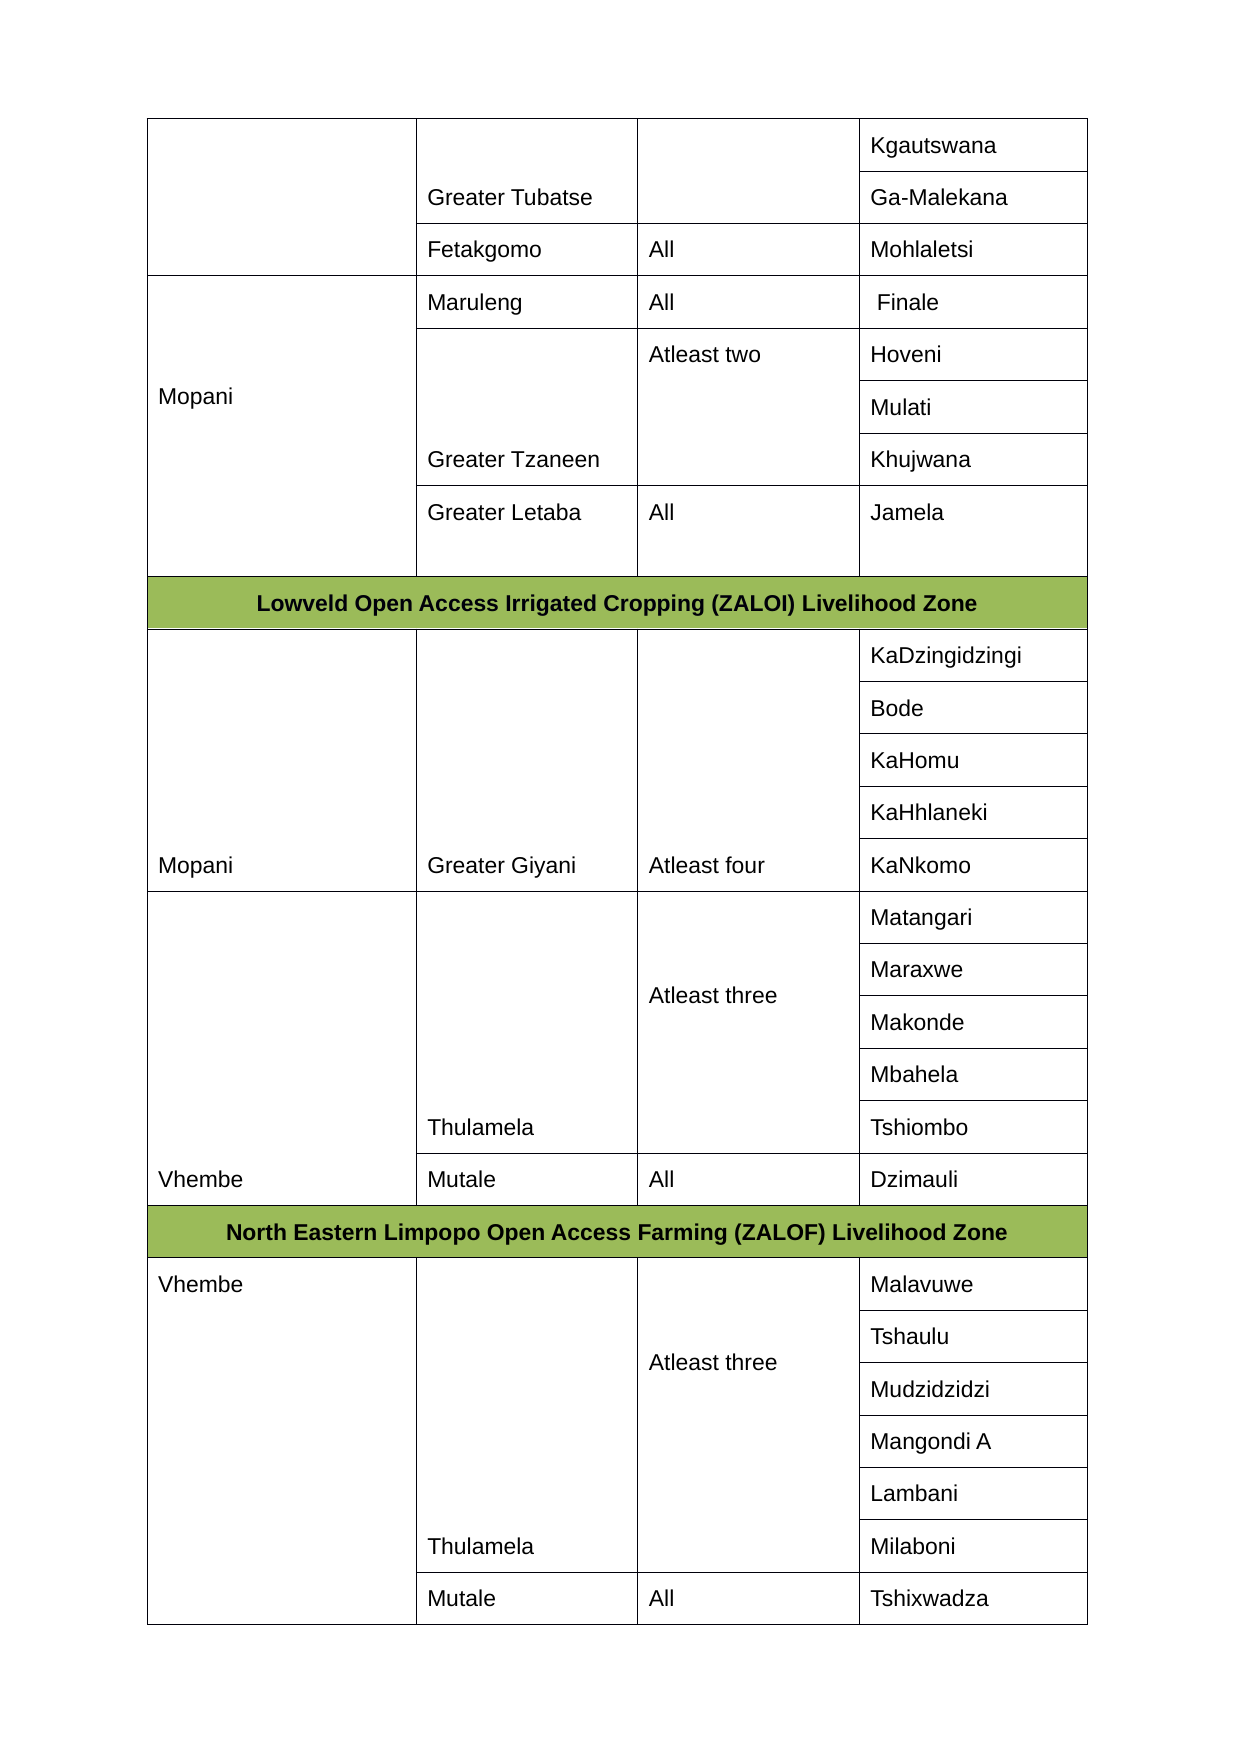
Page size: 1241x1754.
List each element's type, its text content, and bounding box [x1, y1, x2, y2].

table_cell Maraxwe [860, 944, 1087, 995]
table_cell Atleast three [638, 892, 859, 1152]
table_cell Bode [860, 682, 1087, 733]
table_cell All [638, 1154, 859, 1205]
table_cell Finale [860, 276, 1087, 328]
table_cell Fetakgomo [417, 224, 637, 275]
table_cell Ga-Malekana [860, 172, 1087, 223]
table_cell Mulati [860, 381, 1087, 432]
table_cell Tshixwadza [860, 1573, 1087, 1624]
table_cell Vhembe [148, 892, 416, 1205]
table_cell KaHomu [860, 734, 1087, 786]
table_cell Dzimauli [860, 1154, 1087, 1205]
table_cell All [638, 276, 859, 328]
table_cell Makonde [860, 996, 1087, 1048]
table_cell Hoveni [860, 329, 1087, 380]
table_cell Greater Letaba [417, 486, 637, 576]
table_cell North Eastern Limpopo Open Access Farming (ZALOF) Livelihood Zone [148, 1206, 1087, 1257]
table_cell Mbahela [860, 1049, 1087, 1100]
table_cell Mopani [148, 630, 416, 891]
table_cell Mutale [417, 1573, 637, 1624]
table_cell KaHhlaneki [860, 787, 1087, 838]
table_cell Tshaulu [860, 1311, 1087, 1362]
table_cell Lambani [860, 1468, 1087, 1519]
table_cell Atleast three [638, 1258, 859, 1572]
table_cell Maruleng [417, 276, 637, 328]
table_cell All [638, 1573, 859, 1624]
table_cell Mohlaletsi [860, 224, 1087, 275]
table_cell Thulamela [417, 1258, 637, 1572]
table_cell Mutale [417, 1154, 637, 1205]
table_cell Milaboni [860, 1520, 1087, 1572]
table_cell All [638, 224, 859, 275]
table_cell Greater Tubatse [417, 119, 637, 223]
table_cell [148, 119, 416, 275]
table_cell Tshiombo [860, 1101, 1087, 1152]
table_cell Matangari [860, 892, 1087, 943]
table_cell [638, 119, 859, 223]
table_cell Thulamela [417, 892, 637, 1152]
table_cell Jamela [860, 486, 1087, 576]
table_cell Mopani [148, 276, 416, 576]
table_cell Lowveld Open Access Irrigated Cropping (ZALOI) Livelihood Zone [148, 577, 1087, 628]
table_cell KaDzingidzingi [860, 630, 1087, 681]
table_cell Malavuwe [860, 1258, 1087, 1310]
table_cell All [638, 486, 859, 576]
table_cell Mangondi A [860, 1416, 1087, 1467]
table_cell Kgautswana [860, 119, 1087, 171]
table_cell Mudzidzidzi [860, 1363, 1087, 1414]
table_cell Greater Tzaneen [417, 329, 637, 485]
table_cell Vhembe [148, 1258, 416, 1624]
table_cell KaNkomo [860, 839, 1087, 891]
table_cell Khujwana [860, 434, 1087, 485]
table_cell Atleast four [638, 630, 859, 891]
table_cell Greater Giyani [417, 630, 637, 891]
table_cell Atleast two [638, 329, 859, 485]
